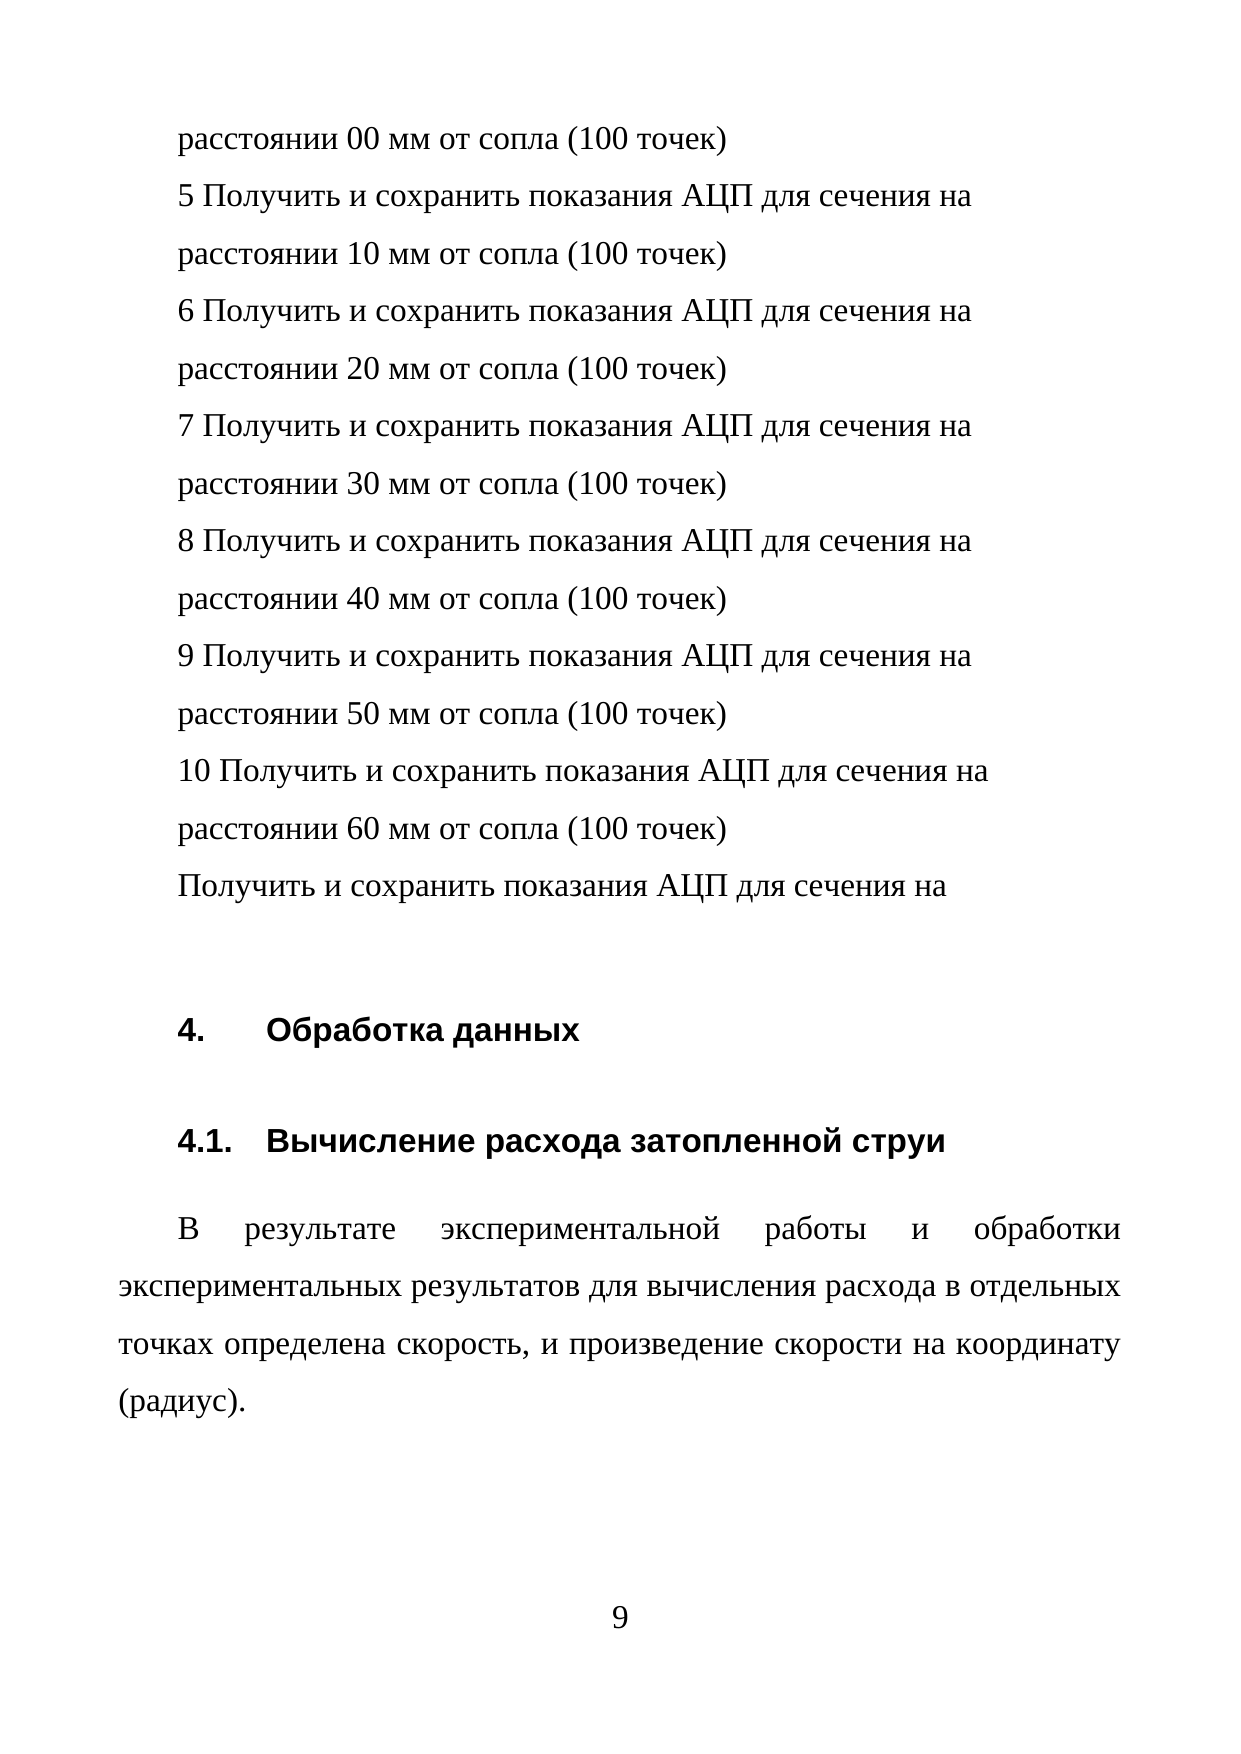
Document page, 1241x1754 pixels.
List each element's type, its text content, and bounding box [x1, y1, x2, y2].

subtitle Вычисление расхода затопленной струи [118, 1121, 1122, 1159]
text 6 Получить и сохранить показания АЦП для сечения на [118, 291, 1122, 329]
text 5 Получить и сохранить показания АЦП для сечения на [118, 176, 1122, 214]
text расстоянии 00 мм от сопла (100 точек) [118, 118, 1122, 156]
text 8 Получить и сохранить показания АЦП для сечения на [118, 521, 1122, 559]
text 10 Получить и сохранить показания АЦП для сечения на [118, 751, 1122, 789]
text расстоянии 60 мм от сопла (100 точек) [118, 808, 1122, 846]
subtitle Обработка данных [118, 1010, 1122, 1048]
text 9 Получить и сохранить показания АЦП для сечения на [118, 636, 1122, 674]
text расстоянии 50 мм от сопла (100 точек) [118, 693, 1122, 731]
text расстоянии 40 мм от сопла (100 точек) [118, 578, 1122, 616]
text расстоянии 20 мм от сопла (100 точек) [118, 348, 1122, 386]
text 7 Получить и сохранить показания АЦП для сечения на [118, 406, 1122, 444]
text Получить и сохранить показания АЦП для сечения на [118, 866, 1122, 904]
text расстоянии 10 мм от сопла (100 точек) [118, 233, 1122, 271]
text В результате экспериментальной работы и обработки экспериментальных результатов для вычисления расхода в отдельных точках определена скорость, и произведение скорости на координату (радиус). [118, 1208, 1122, 1419]
text расстоянии 30 мм от сопла (100 точек) [118, 463, 1122, 501]
